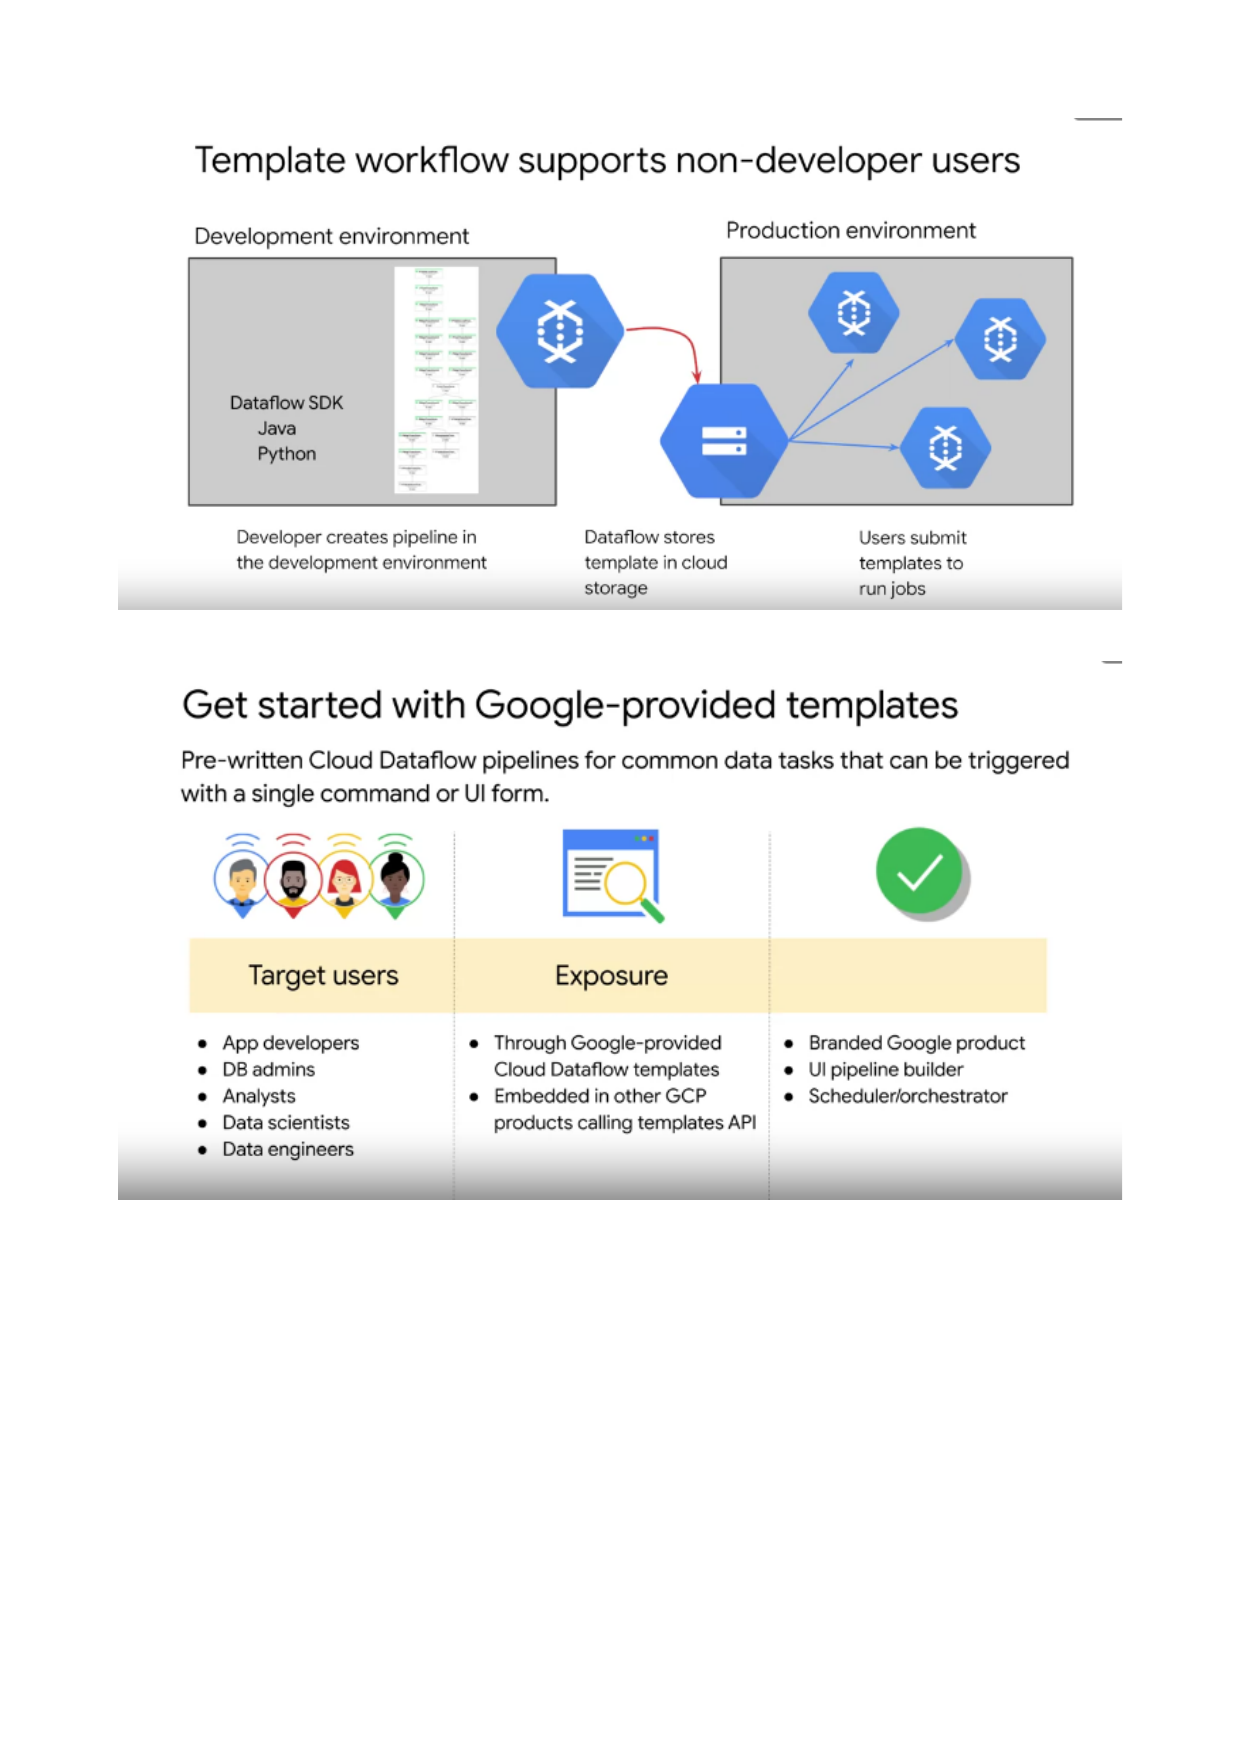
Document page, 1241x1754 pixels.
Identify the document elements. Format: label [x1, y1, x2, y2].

picture [118, 661, 1123, 1200]
picture [118, 118, 1123, 610]
